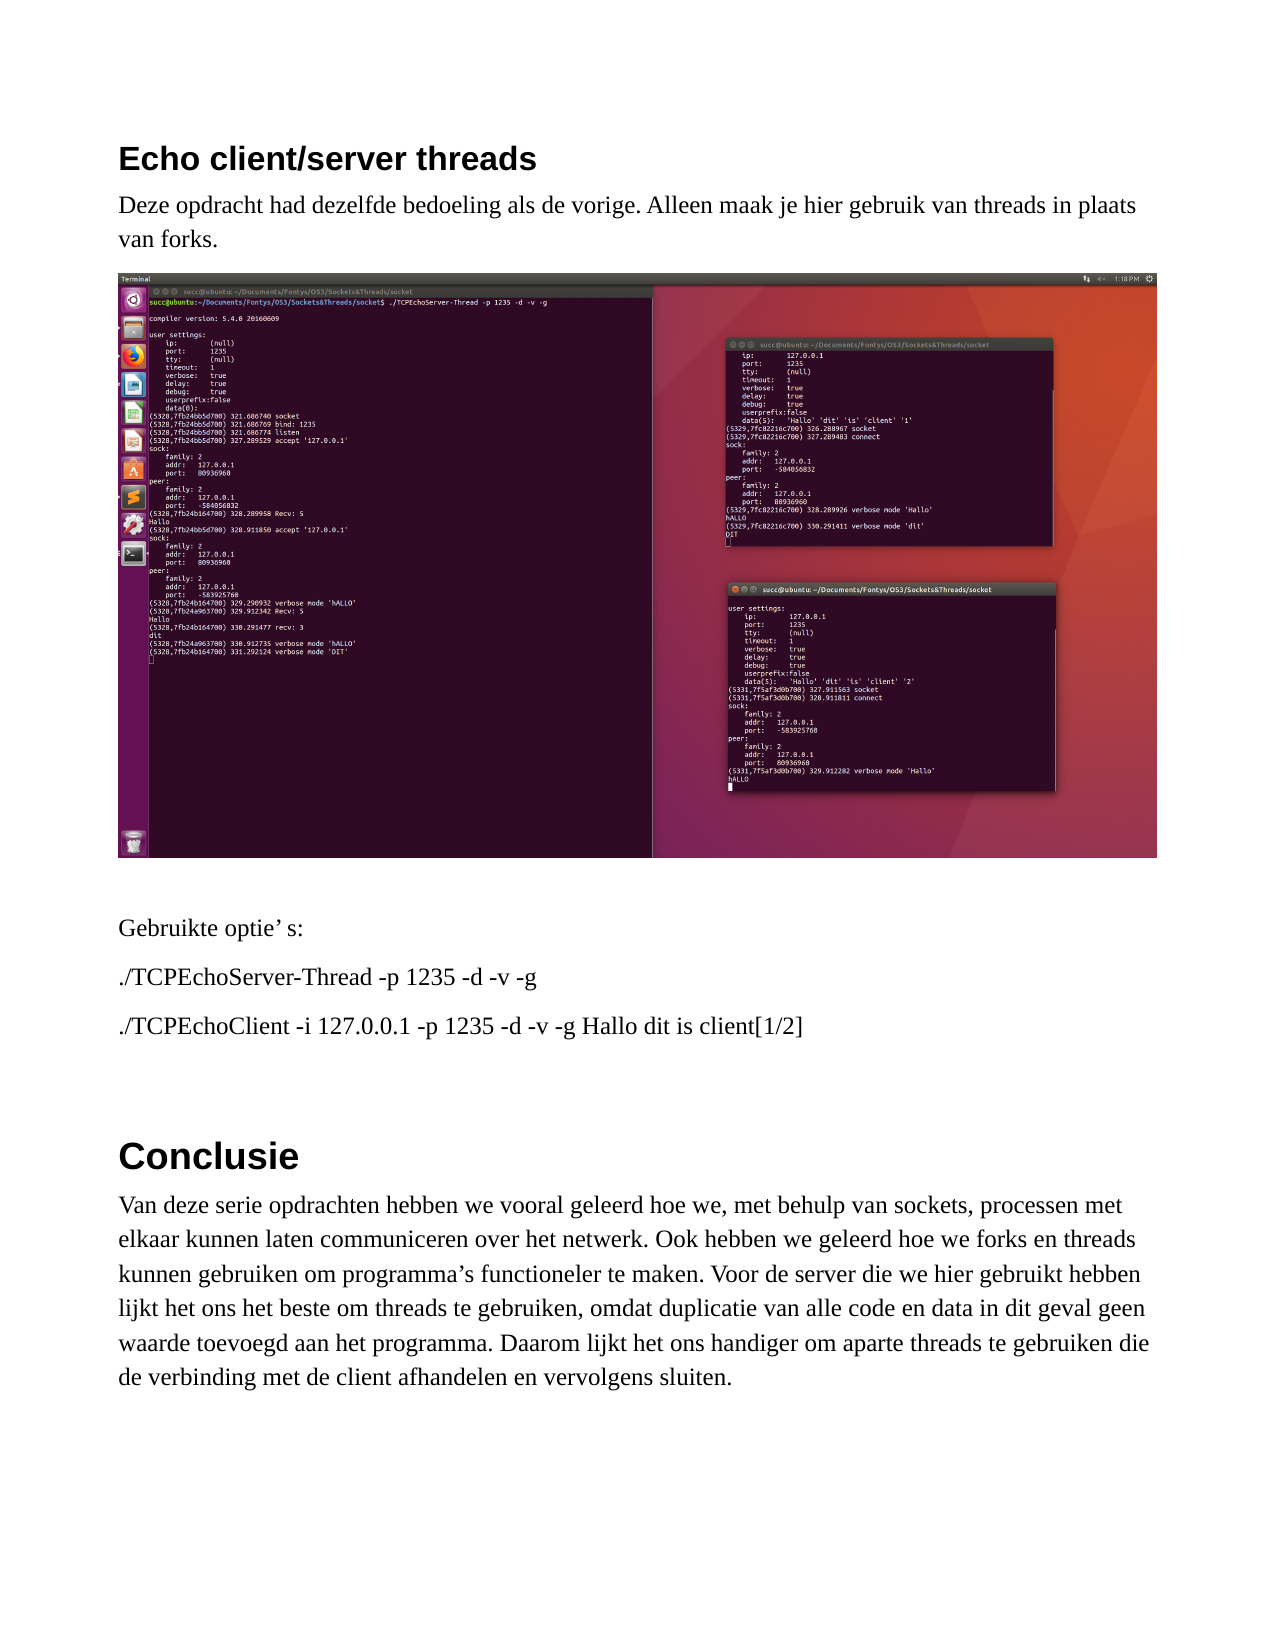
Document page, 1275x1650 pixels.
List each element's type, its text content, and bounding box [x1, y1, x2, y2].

text ./TCPEchoClient -i 127.0.0.1 -p 1235 -d -v -g Hallo dit is client[1/2] [118, 1011, 1157, 1039]
picture [118, 273, 1157, 858]
subtitle Echo client/server threads [118, 139, 1157, 178]
text Van deze serie opdrachten hebben we vooral geleerd hoe we, met behulp van sockets, processen met elkaar kunnen laten communiceren over het netwerk. Ook hebben we geleerd hoe we forks en threads kunnen gebruiken om programma’s functioneler te maken. Voor de server die we hier gebruikt hebben lijkt het ons het beste om threads te gebruiken, omdat duplicatie van alle code en data in dit geval geen waarde toevoegd aan het programma. Daarom lijkt het ons handiger om aparte threads te gebruiken die de verbinding met de client afhandelen en vervolgens sluiten. [118, 1190, 1157, 1391]
subtitle Conclusie [118, 1134, 1157, 1178]
text Gebruikte optie’ s: [118, 913, 1157, 941]
text Deze opdracht had dezelfde bedoeling als de vorige. Alleen maak je hier gebruik van threads in plaats van forks. [118, 190, 1157, 253]
text ./TCPEchoServer-Thread -p 1235 -d -v -g [118, 962, 1157, 991]
